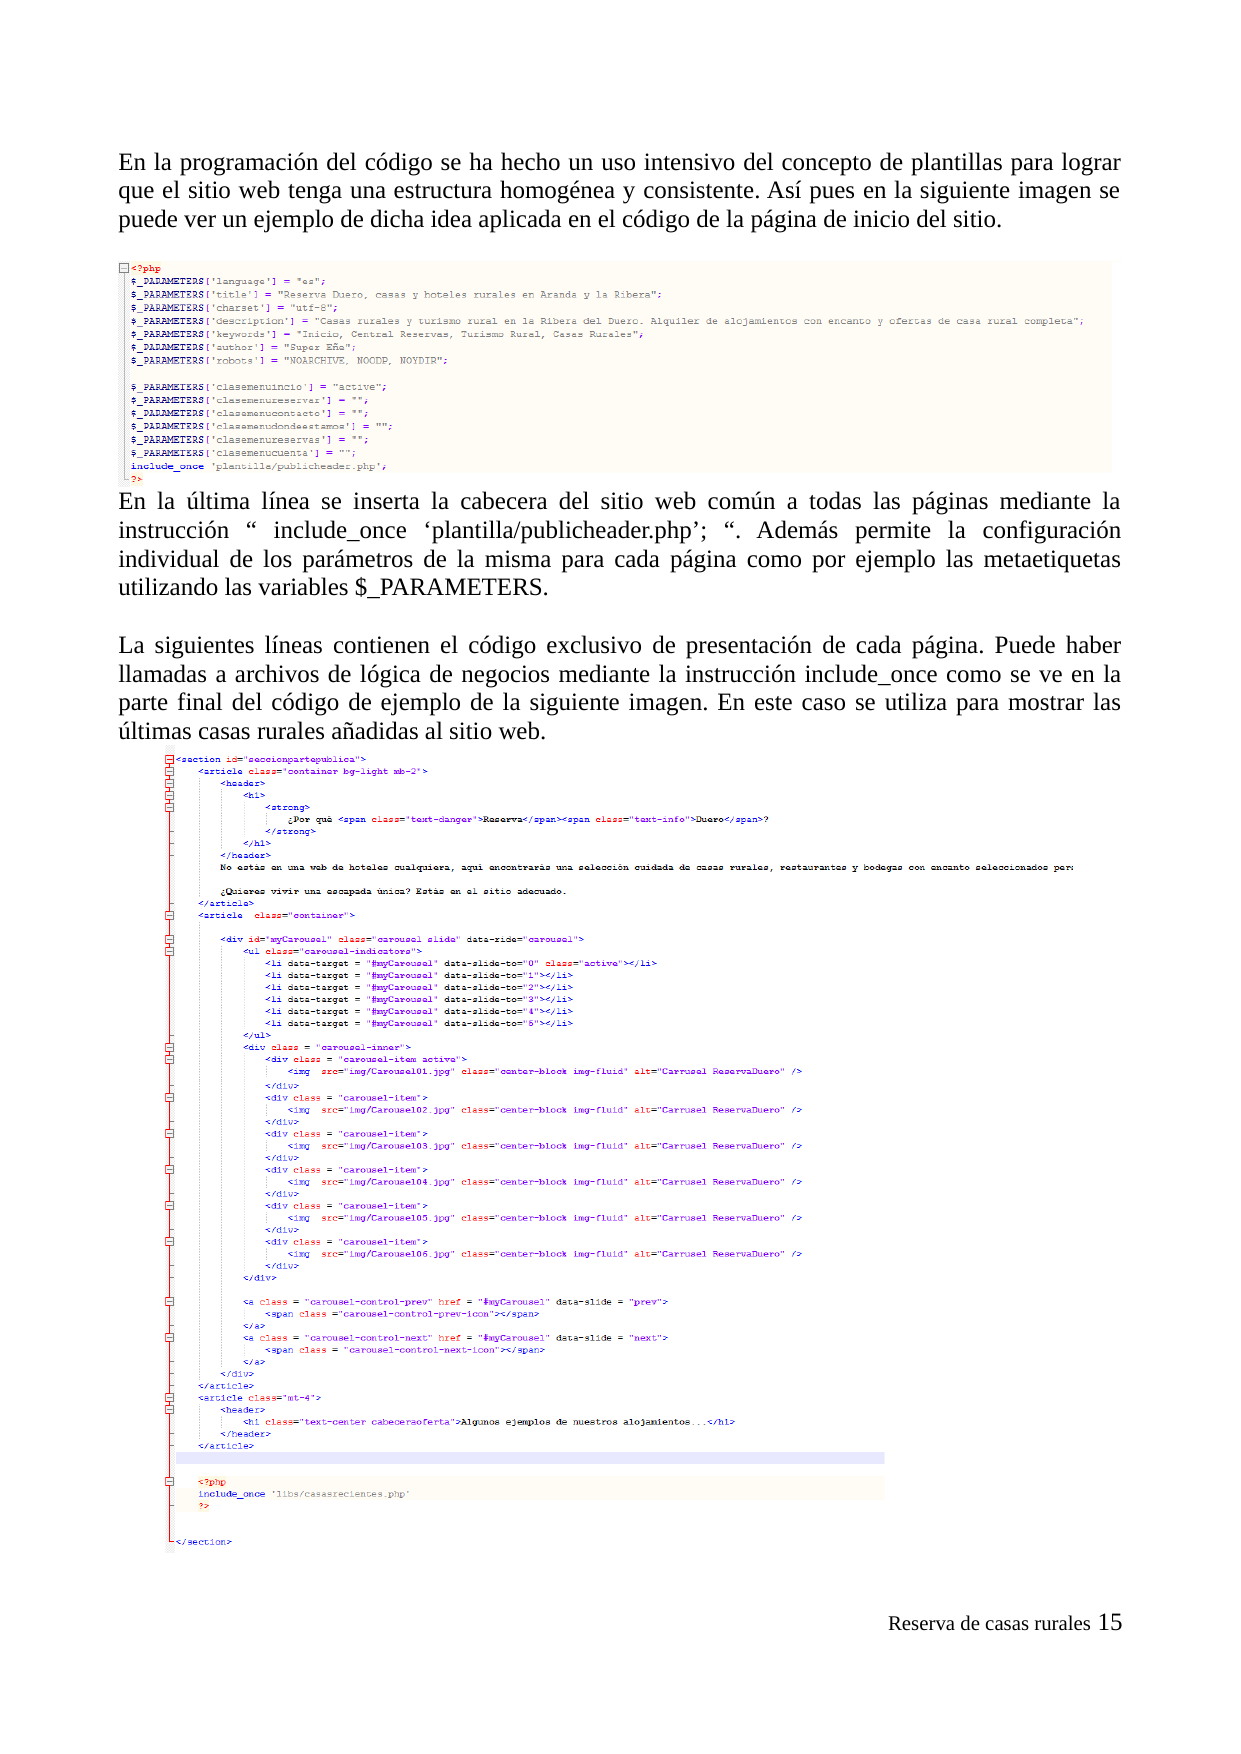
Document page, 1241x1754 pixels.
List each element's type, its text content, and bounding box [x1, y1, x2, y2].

text La siguientes líneas contienen el código exclusivo de presentación de cada página. Puede haber llamadas a archivos de lógica de negocios mediante la instrucción include_once como se ve en la parte final del código de ejemplo de la siguiente imagen. En este caso se utiliza para mostrar las últimas casas rurales añadidas al sitio web. [118, 630, 1122, 745]
text En la programación del código se ha hecho un uso intensivo del concepto de plantillas para lograr que el sitio web tenga una estructura homogénea y consistente. Así pues en la siguiente imagen se puede ver un ejemplo de dicha idea aplicada en el código de la página de inicio del sitio. [118, 147, 1122, 233]
picture [165, 745, 1075, 1553]
text En la última línea se inserta la cabecera del sitio web común a todas las páginas mediante la instrucción “ include_once ‘plantilla/publicheader.php’; “. Además permite la configuración individual de los parámetros de la misma para cada página como por ejemplo las metaetiquetas utilizando las variables $_PARAMETERS. [118, 487, 1122, 601]
picture [118, 261, 1123, 487]
